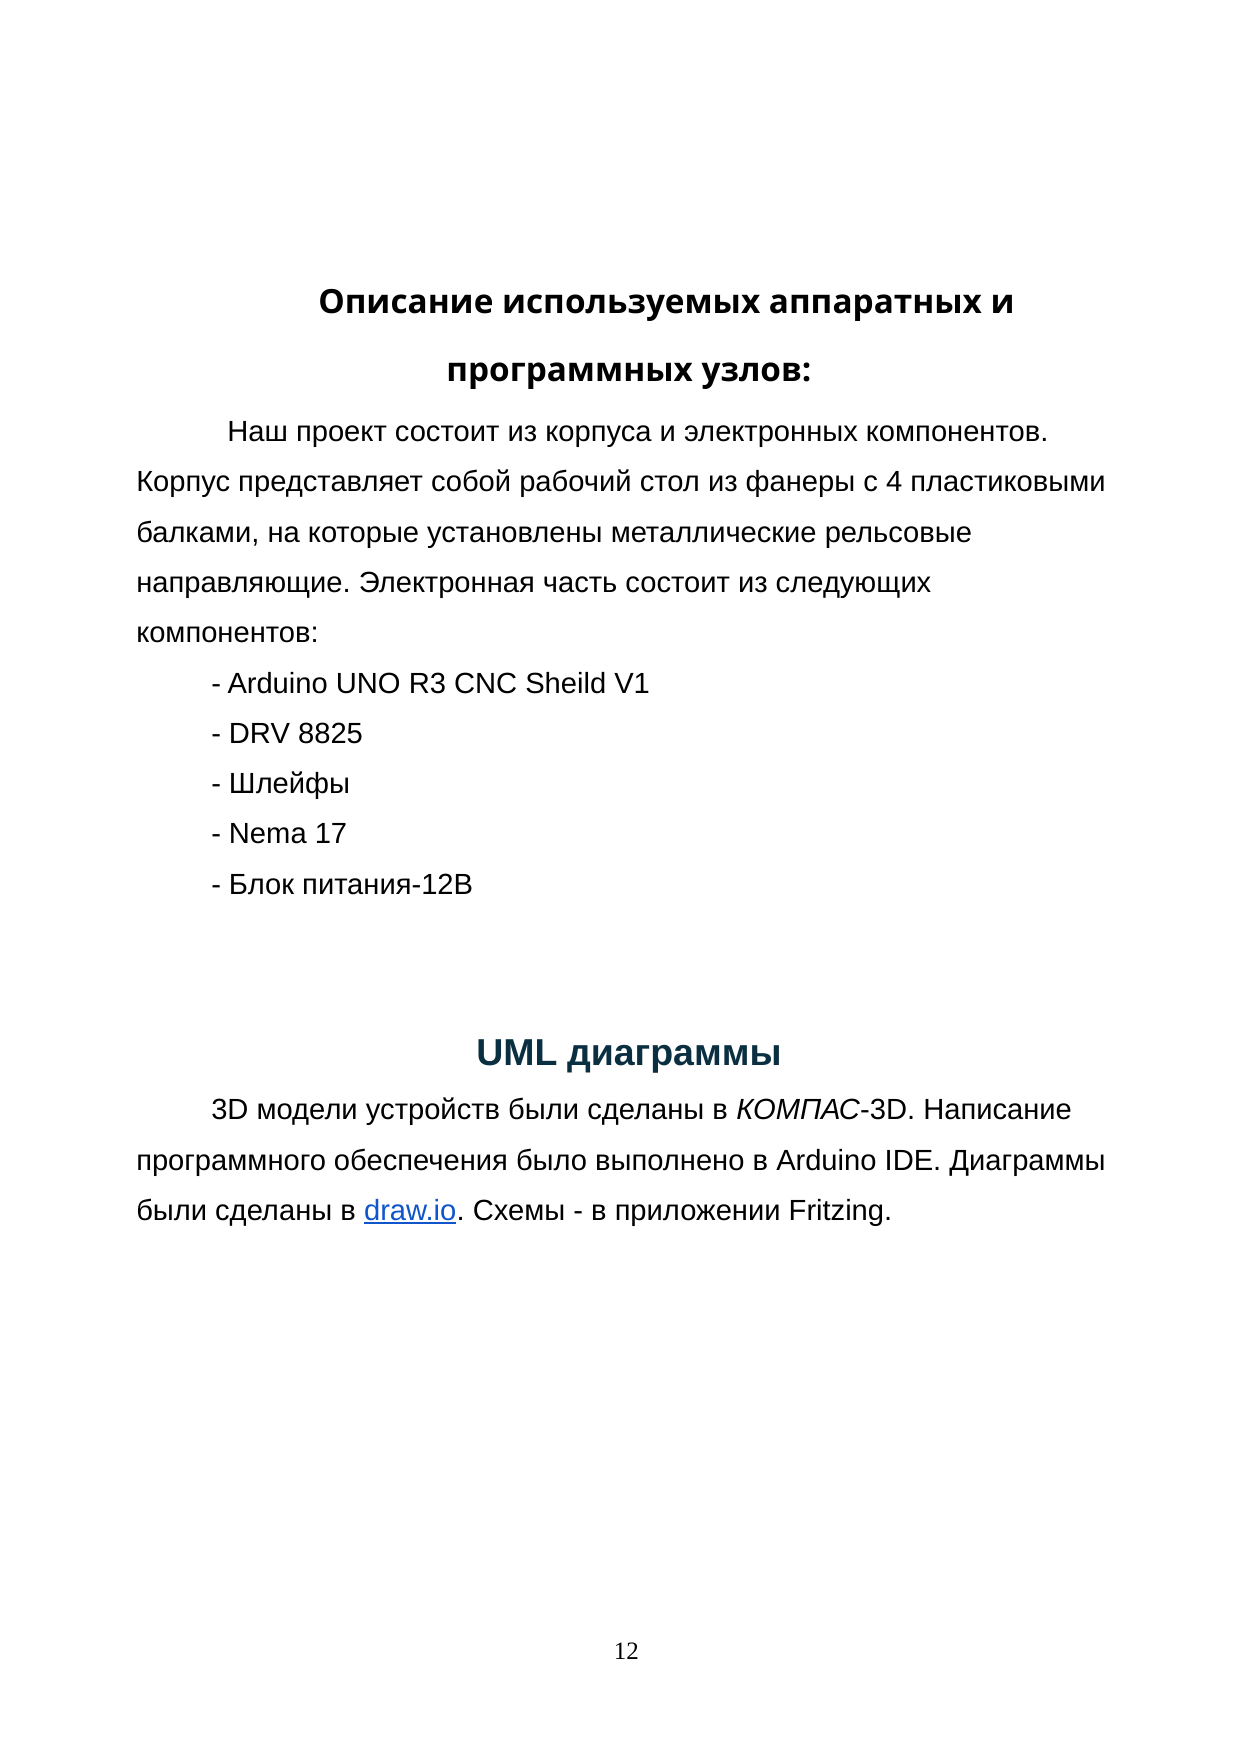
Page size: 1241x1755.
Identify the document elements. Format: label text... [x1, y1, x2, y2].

text - Nema 17 [136, 817, 1122, 850]
text - Блок питания-12В [136, 867, 1122, 900]
text - DRV 8825 [136, 716, 1122, 749]
text Наш проект состоит из корпуса и электронных компонентов. Корпус представляет собой рабочий стол из фанеры с 4 пластиковыми балками, на которые установлены металлические рельсовые направляющие. Электронная часть состоит из следующих компонентов: [136, 414, 1122, 649]
text 3D модели устройств были сделаны в КОМПАС-3D. Написание программного обеспечения было выполнено в Arduino IDE. Диаграммы были сделаны в draw.io. Схемы - в приложении Fritzing. [136, 1092, 1122, 1226]
subtitle UML диаграммы [136, 1031, 1121, 1074]
text - Шлейфы [136, 766, 1122, 800]
text Описание используемых аппаратных и программных узлов: [136, 278, 1122, 391]
text - Arduino UNO R3 CNC Sheild V1 [136, 666, 1122, 699]
